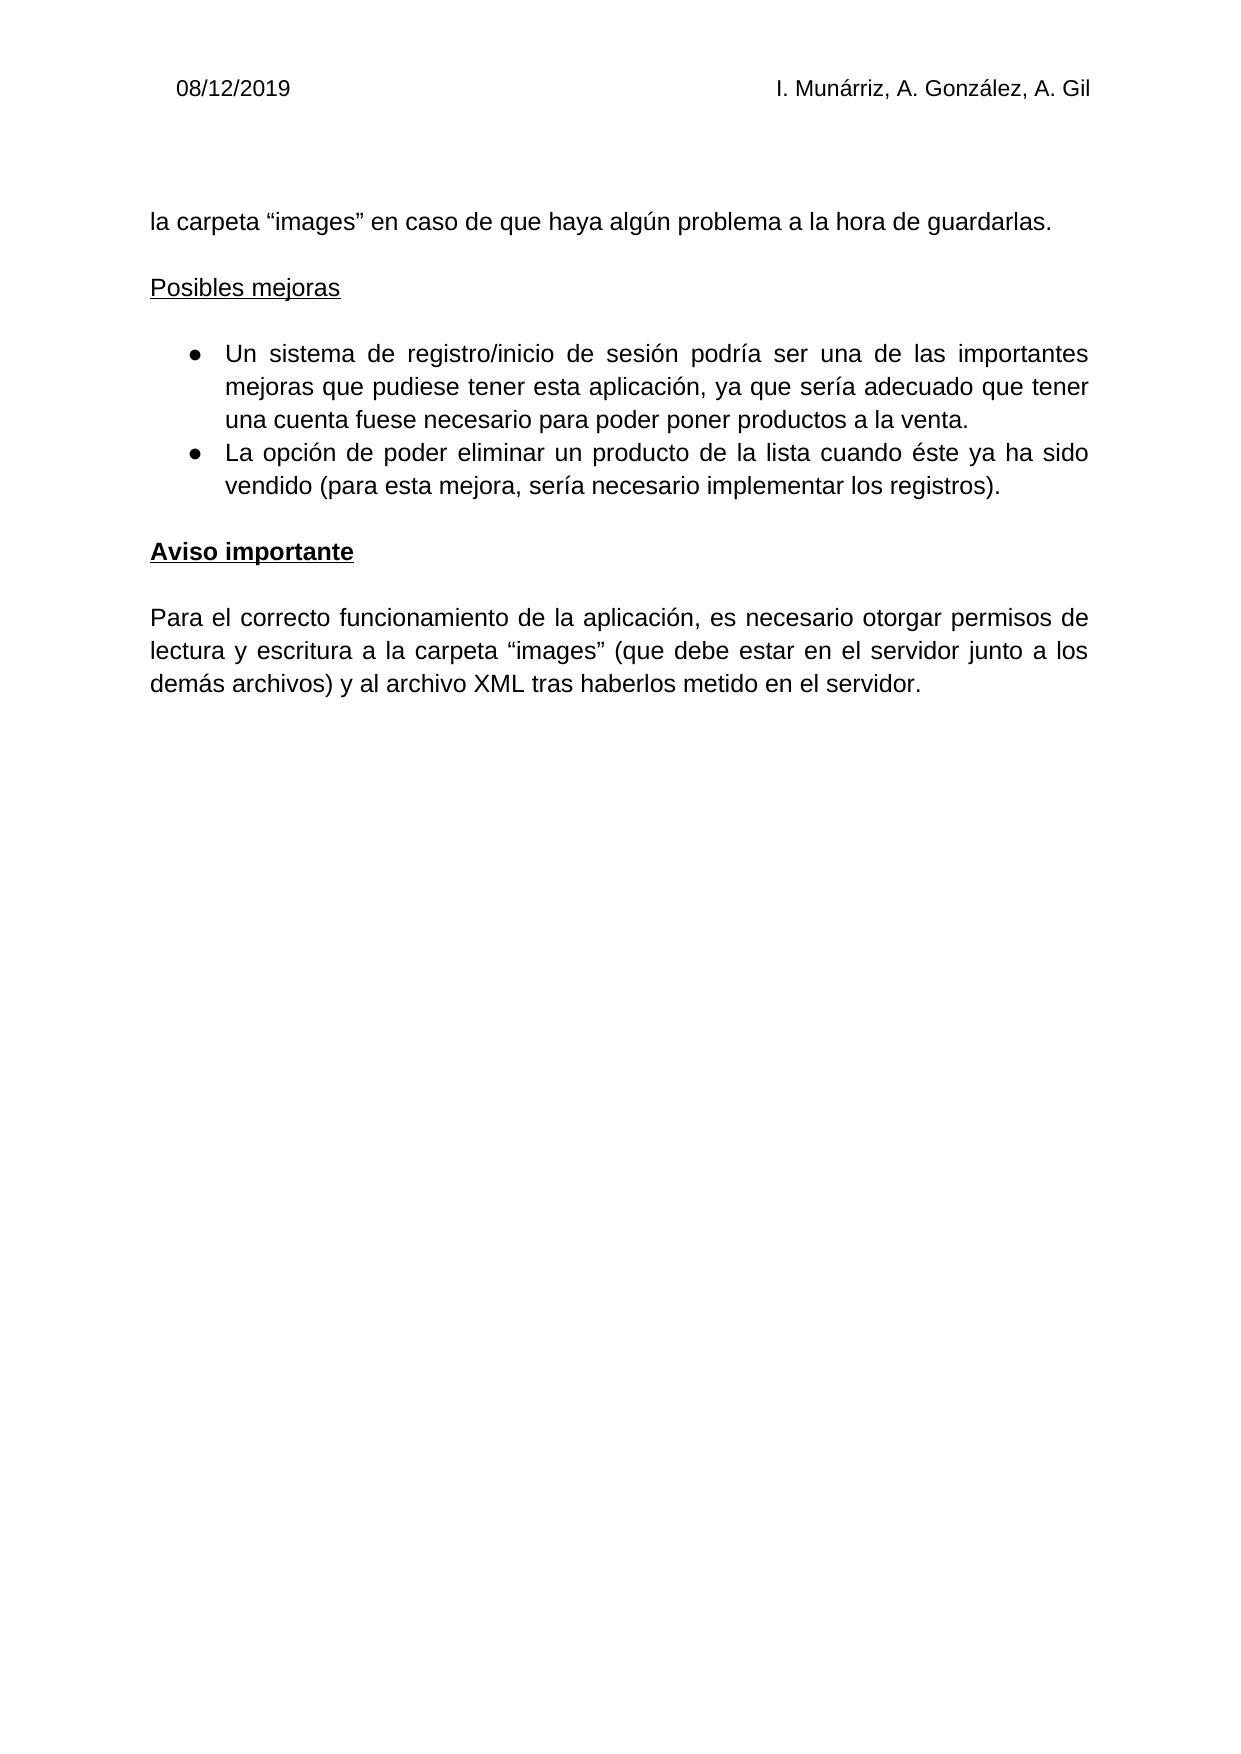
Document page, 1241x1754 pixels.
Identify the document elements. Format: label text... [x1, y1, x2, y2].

text Aviso importante [150, 537, 1090, 566]
list Un sistema de registro/inicio de sesión podría ser una de las importantes mejoras que pudiese tener esta aplicación, ya que sería adecuado que tener una cuenta fuese necesario para poder poner productos a la venta. [187, 339, 1090, 433]
text Para el correcto funcionamiento de la aplicación, es necesario otorgar permisos de lectura y escritura a la carpeta “images” (que debe estar en el servidor junto a los demás archivos) y al archivo XML tras haberlos metido en el servidor. [150, 603, 1090, 698]
list La opción de poder eliminar un producto de la lista cuando éste ya ha sido vendido (para esta mejora, sería necesario implementar los registros). [187, 438, 1090, 499]
text Posibles mejoras [150, 273, 1090, 301]
text la carpeta “images” en caso de que haya algún problema a la hora de guardarlas. [150, 207, 1090, 235]
